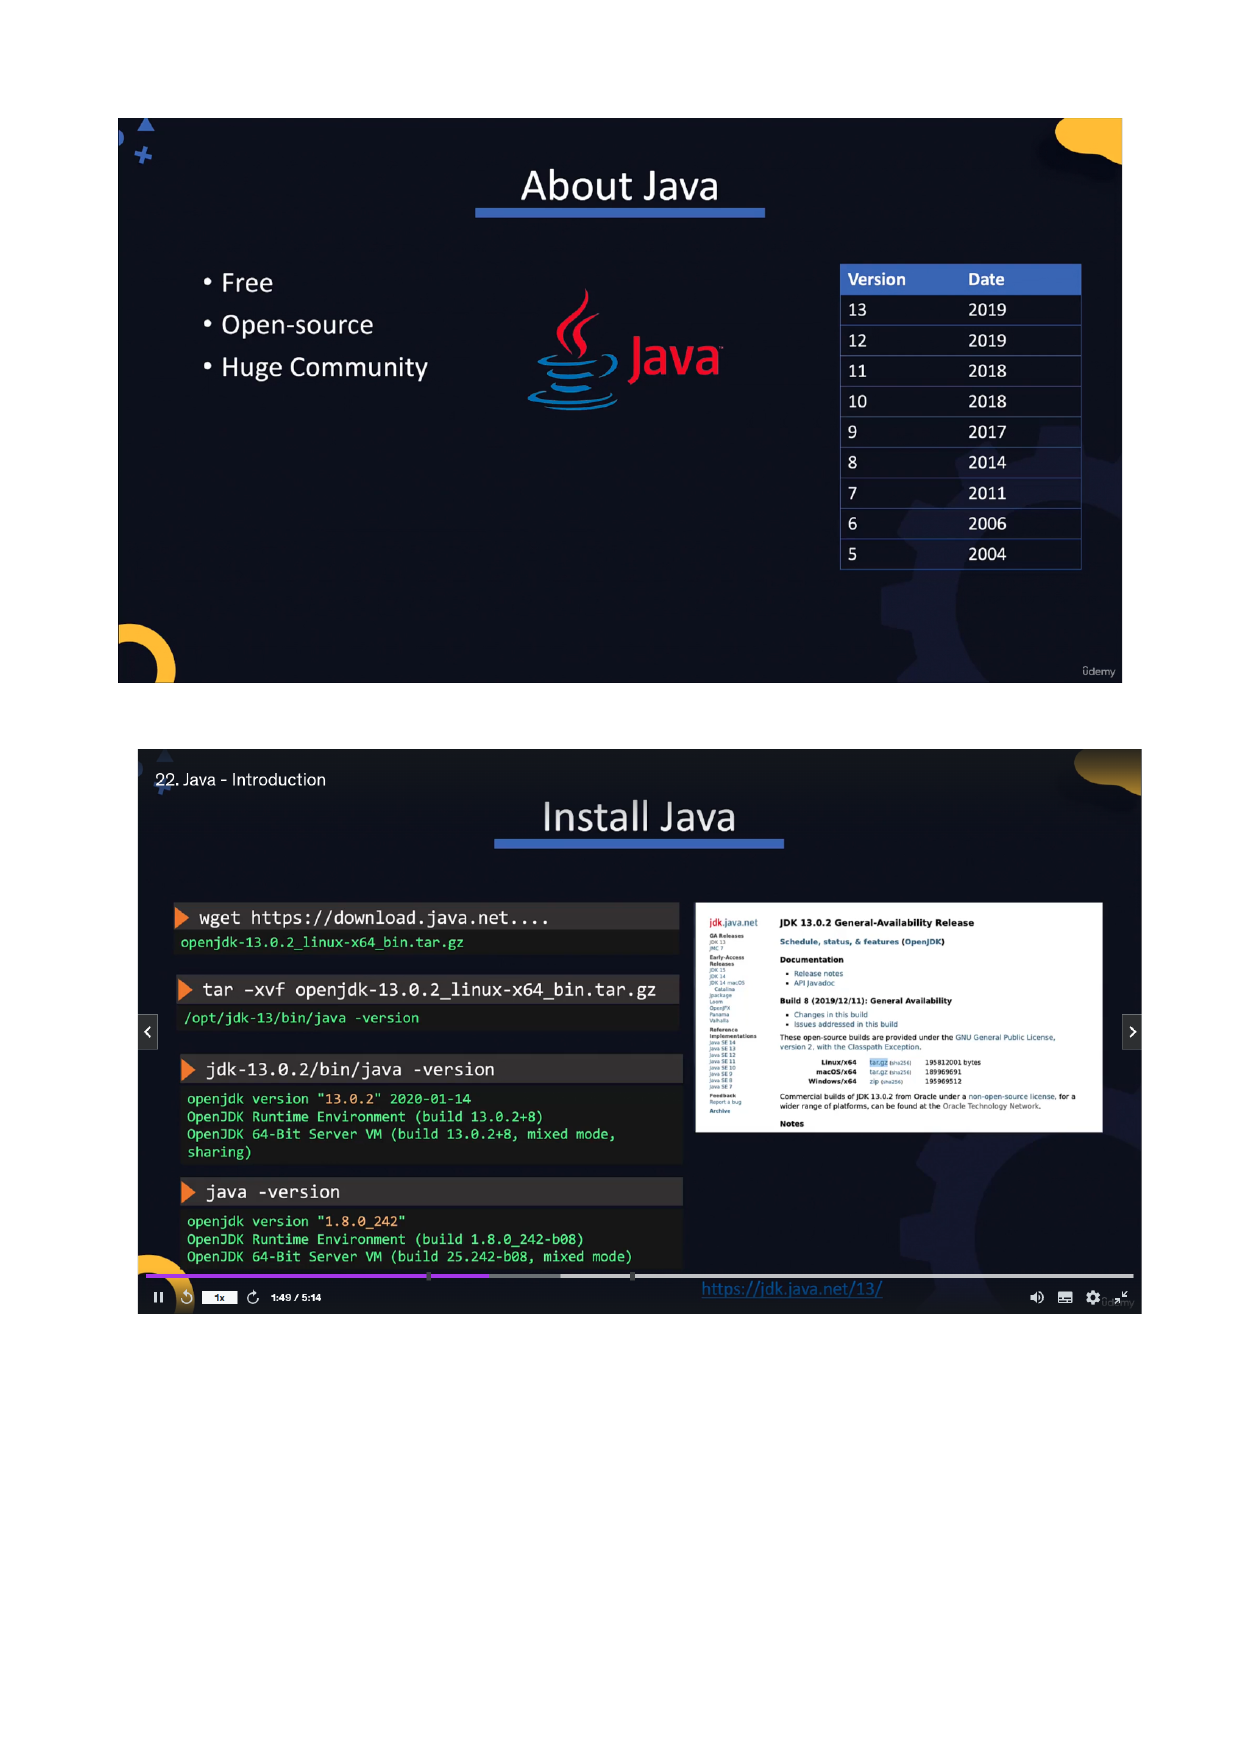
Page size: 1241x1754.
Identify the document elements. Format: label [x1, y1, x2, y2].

picture [137, 749, 1142, 1314]
picture [118, 118, 1123, 683]
